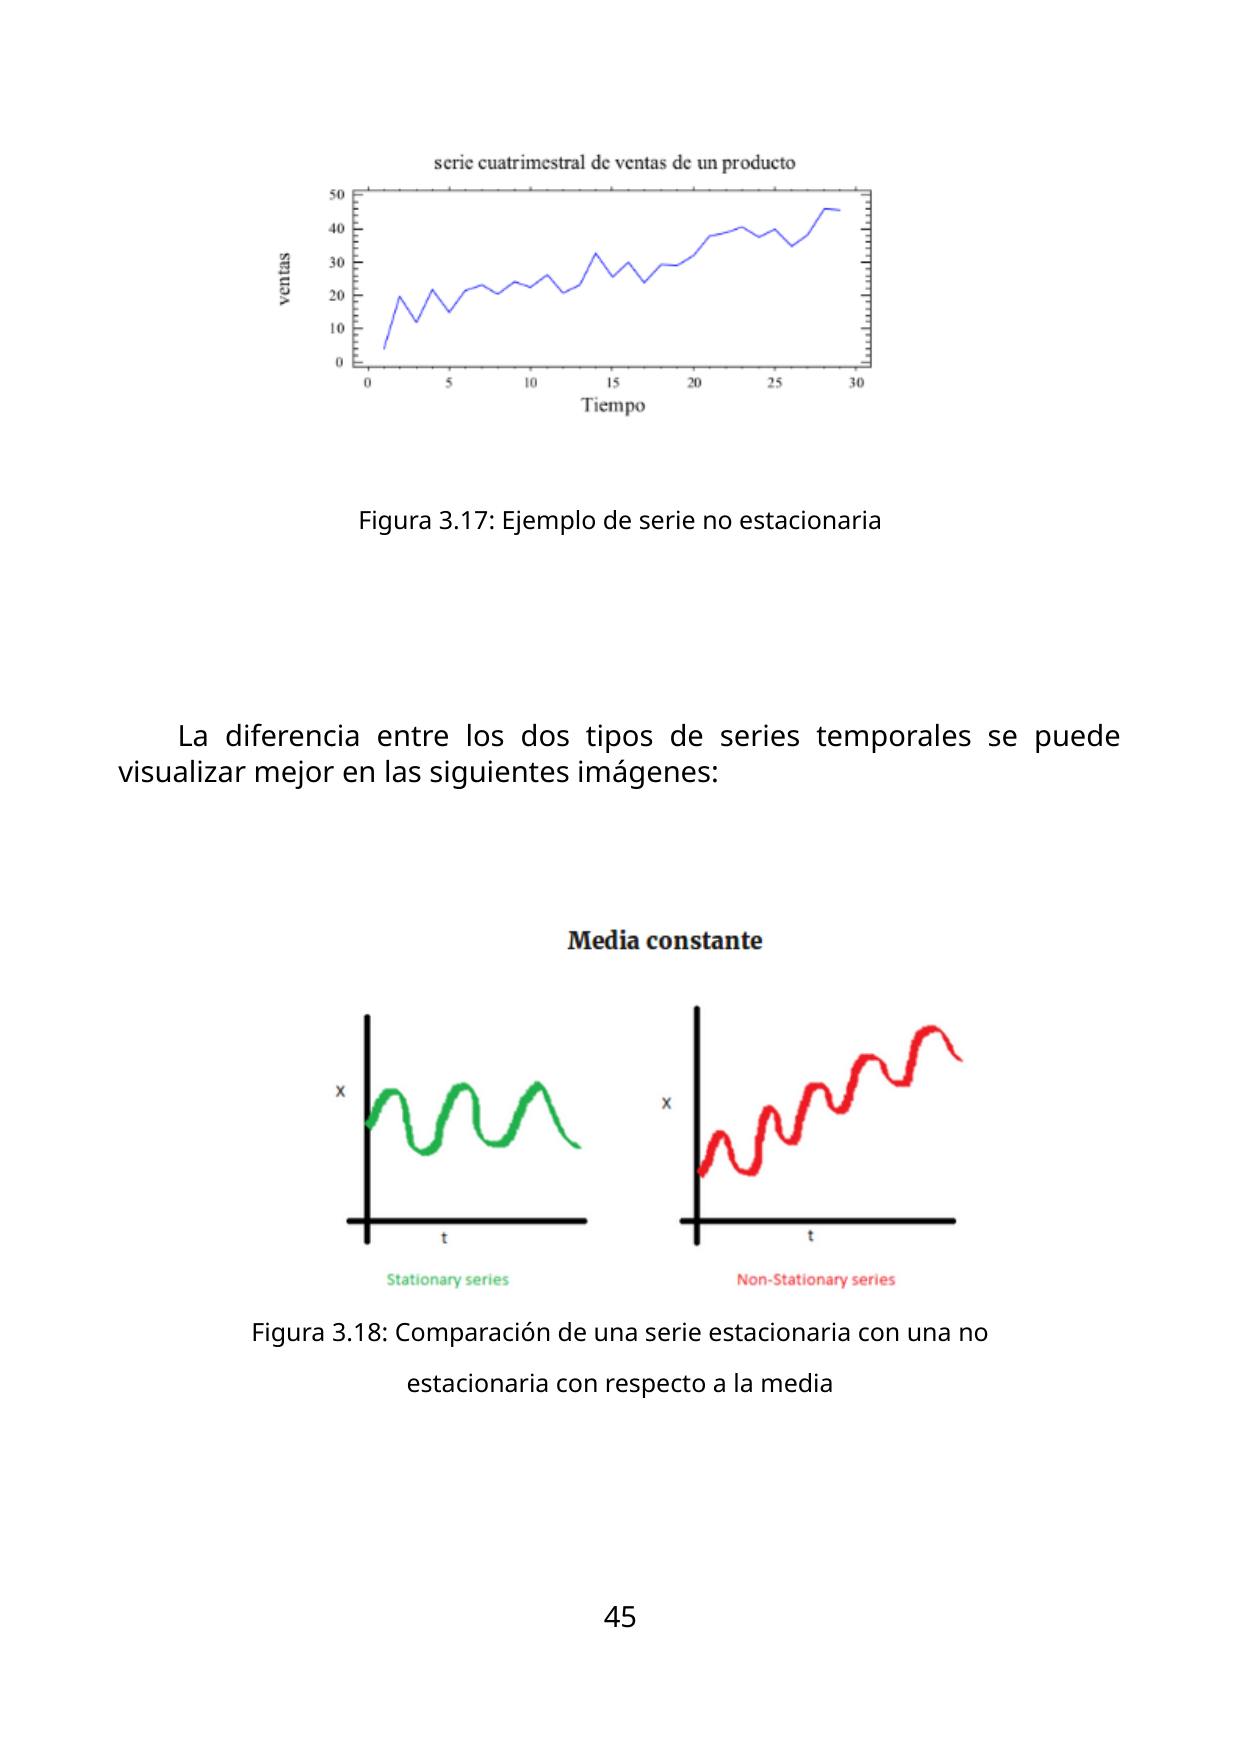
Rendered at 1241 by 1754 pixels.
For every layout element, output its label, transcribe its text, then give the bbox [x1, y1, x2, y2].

picture [225, 871, 1015, 1298]
text La diferencia entre los dos tipos de series temporales se puede visualizar mejor en las siguientes imágenes: [118, 715, 1122, 791]
text Figura 3.17: Ejemplo de serie no estacionaria [250, 486, 990, 536]
text Figura 3.18: Comparación de una serie estacionaria con una no estacionaria con respecto a la media [226, 1298, 1015, 1399]
picture [249, 130, 991, 486]
